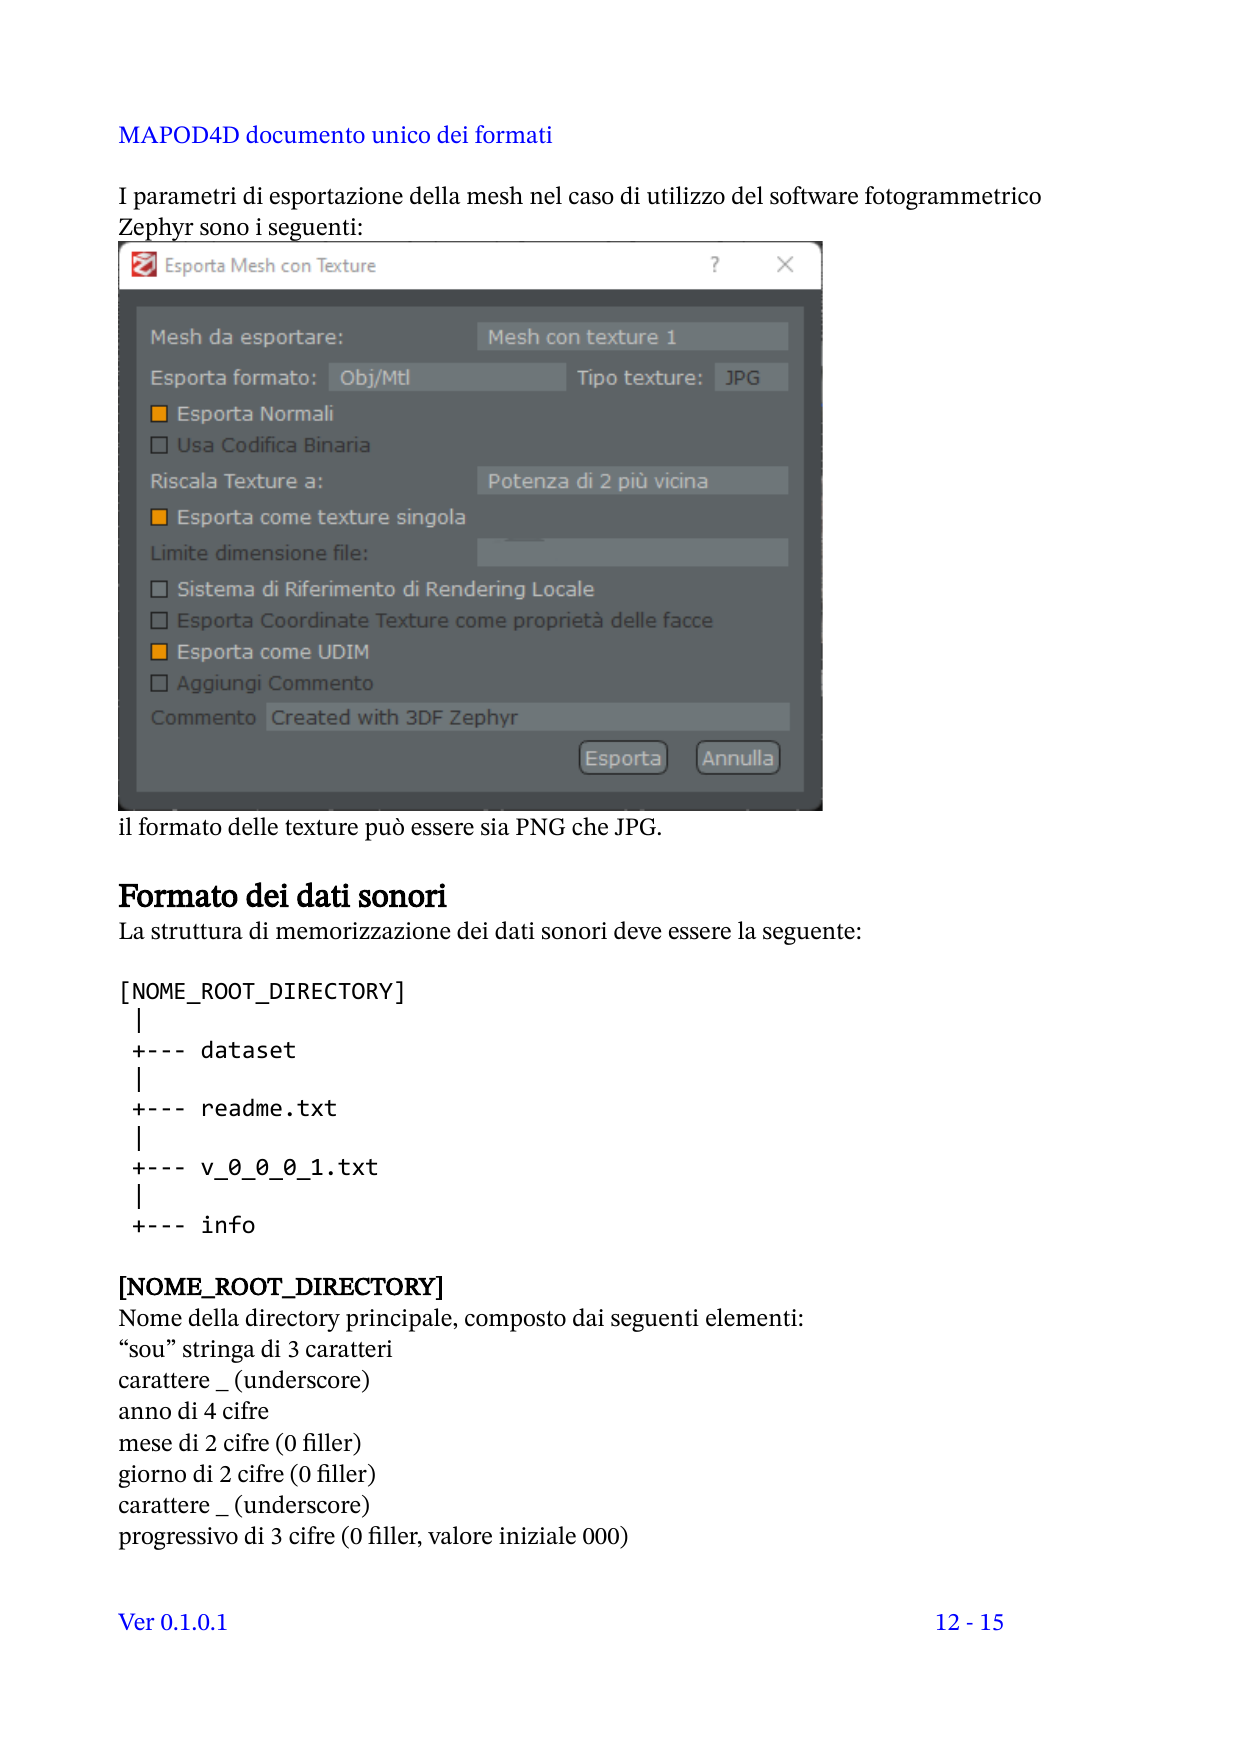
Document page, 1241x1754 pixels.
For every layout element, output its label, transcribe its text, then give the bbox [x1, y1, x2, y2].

text | [118, 1182, 1122, 1211]
text +--- dataset [118, 1035, 1122, 1064]
text [NOME_ROOT_DIRECTORY] [118, 1269, 1122, 1301]
text Formato dei dati sonori [118, 873, 1122, 914]
text | [118, 1006, 1122, 1035]
picture [118, 241, 823, 811]
text carattere _ (underscore) [118, 1363, 1122, 1394]
text [NOME_ROOT_DIRECTORY] [118, 977, 1122, 1006]
text mese di 2 cifre (0 filler) [118, 1426, 1122, 1457]
text +--- info [118, 1211, 1122, 1240]
text giorno di 2 cifre (0 filler) [118, 1457, 1122, 1488]
text Nome della directory principale, composto dai seguenti elementi: [118, 1301, 1122, 1332]
text | [118, 1123, 1122, 1152]
text il formato delle texture può essere sia PNG che JPG. [118, 810, 1122, 841]
text anno di 4 cifre [118, 1394, 1122, 1426]
text | [118, 1064, 1122, 1094]
text carattere _ (underscore) [118, 1488, 1122, 1519]
text “sou” stringa di 3 caratteri [118, 1332, 1122, 1363]
text +--- v_0_0_0_1.txt [118, 1152, 1122, 1182]
text I parametri di esportazione della mesh nel caso di utilizzo del software fotogrammetrico Zephyr sono i seguenti: [118, 179, 1122, 241]
text +--- readme.txt [118, 1094, 1122, 1123]
text progressivo di 3 cifre (0 filler, valore iniziale 000) [118, 1519, 1122, 1551]
text La struttura di memorizzazione dei dati sonori deve essere la seguente: [118, 914, 1122, 946]
